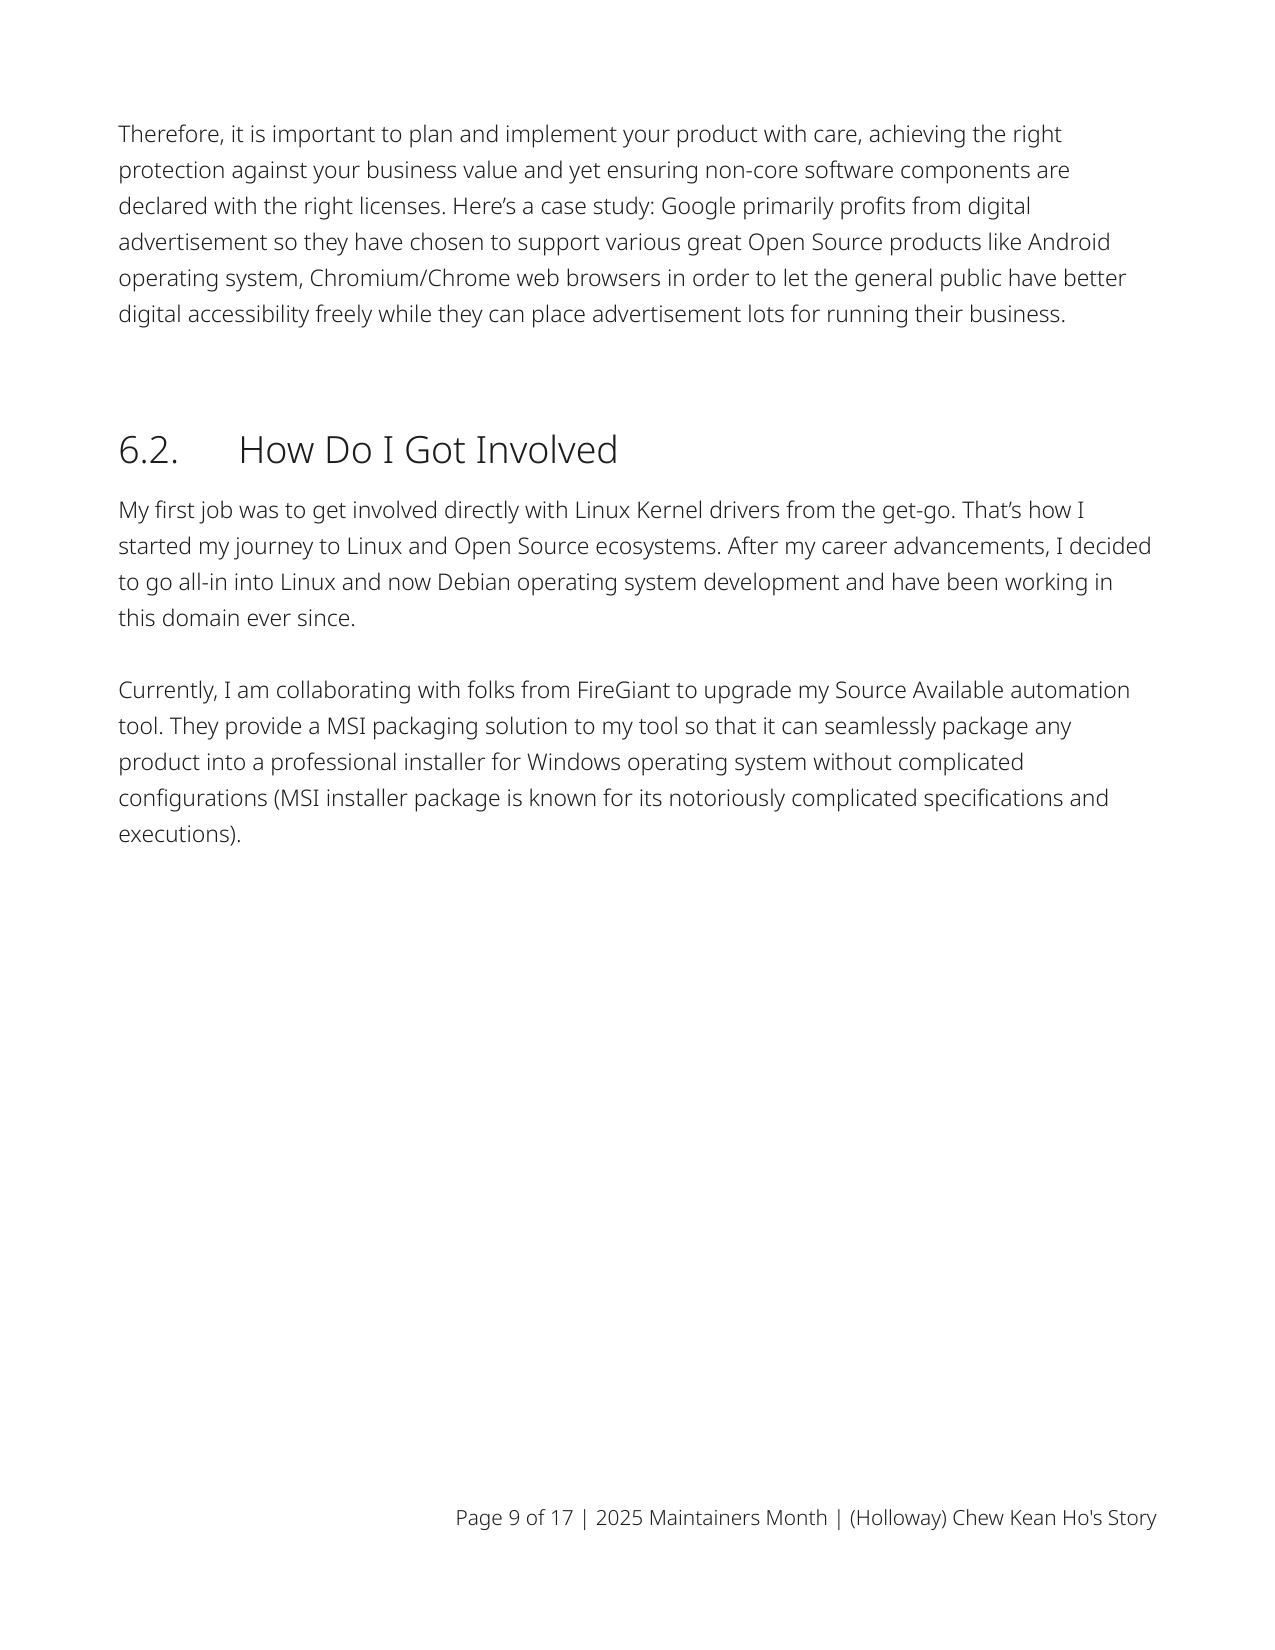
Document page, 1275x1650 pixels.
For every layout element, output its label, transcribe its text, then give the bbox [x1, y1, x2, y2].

text Therefore, it is important to plan and implement your product with care, achieving the right protection against your business value and yet ensuring non-core software components are declared with the right licenses. Here’s a case study: Google primarily profits from digital advertisement so they have chosen to support various great Open Source products like Android operating system, Chromium/Chrome web browsers in order to let the general public have better digital accessibility freely while they can place advertisement lots for running their business. [118, 118, 1157, 329]
text Currently, I am collaborating with folks from FireGiant to upgrade my Source Available automation tool. They provide a MSI packaging solution to my tool so that it can seamlessly package any product into a professional installer for Windows operating system without complicated configurations (MSI installer package is known for its notoriously complicated specifications and executions). [118, 674, 1157, 849]
text My first job was to get involved directly with Linux Kernel drivers from the get-go. That’s how I started my journey to Linux and Open Source ecosystems. After my career advancements, I decided to go all-in into Linux and now Debian operating system development and have been working in this domain ever since. [118, 494, 1157, 633]
subtitle How Do I Got Involved [118, 424, 1157, 475]
